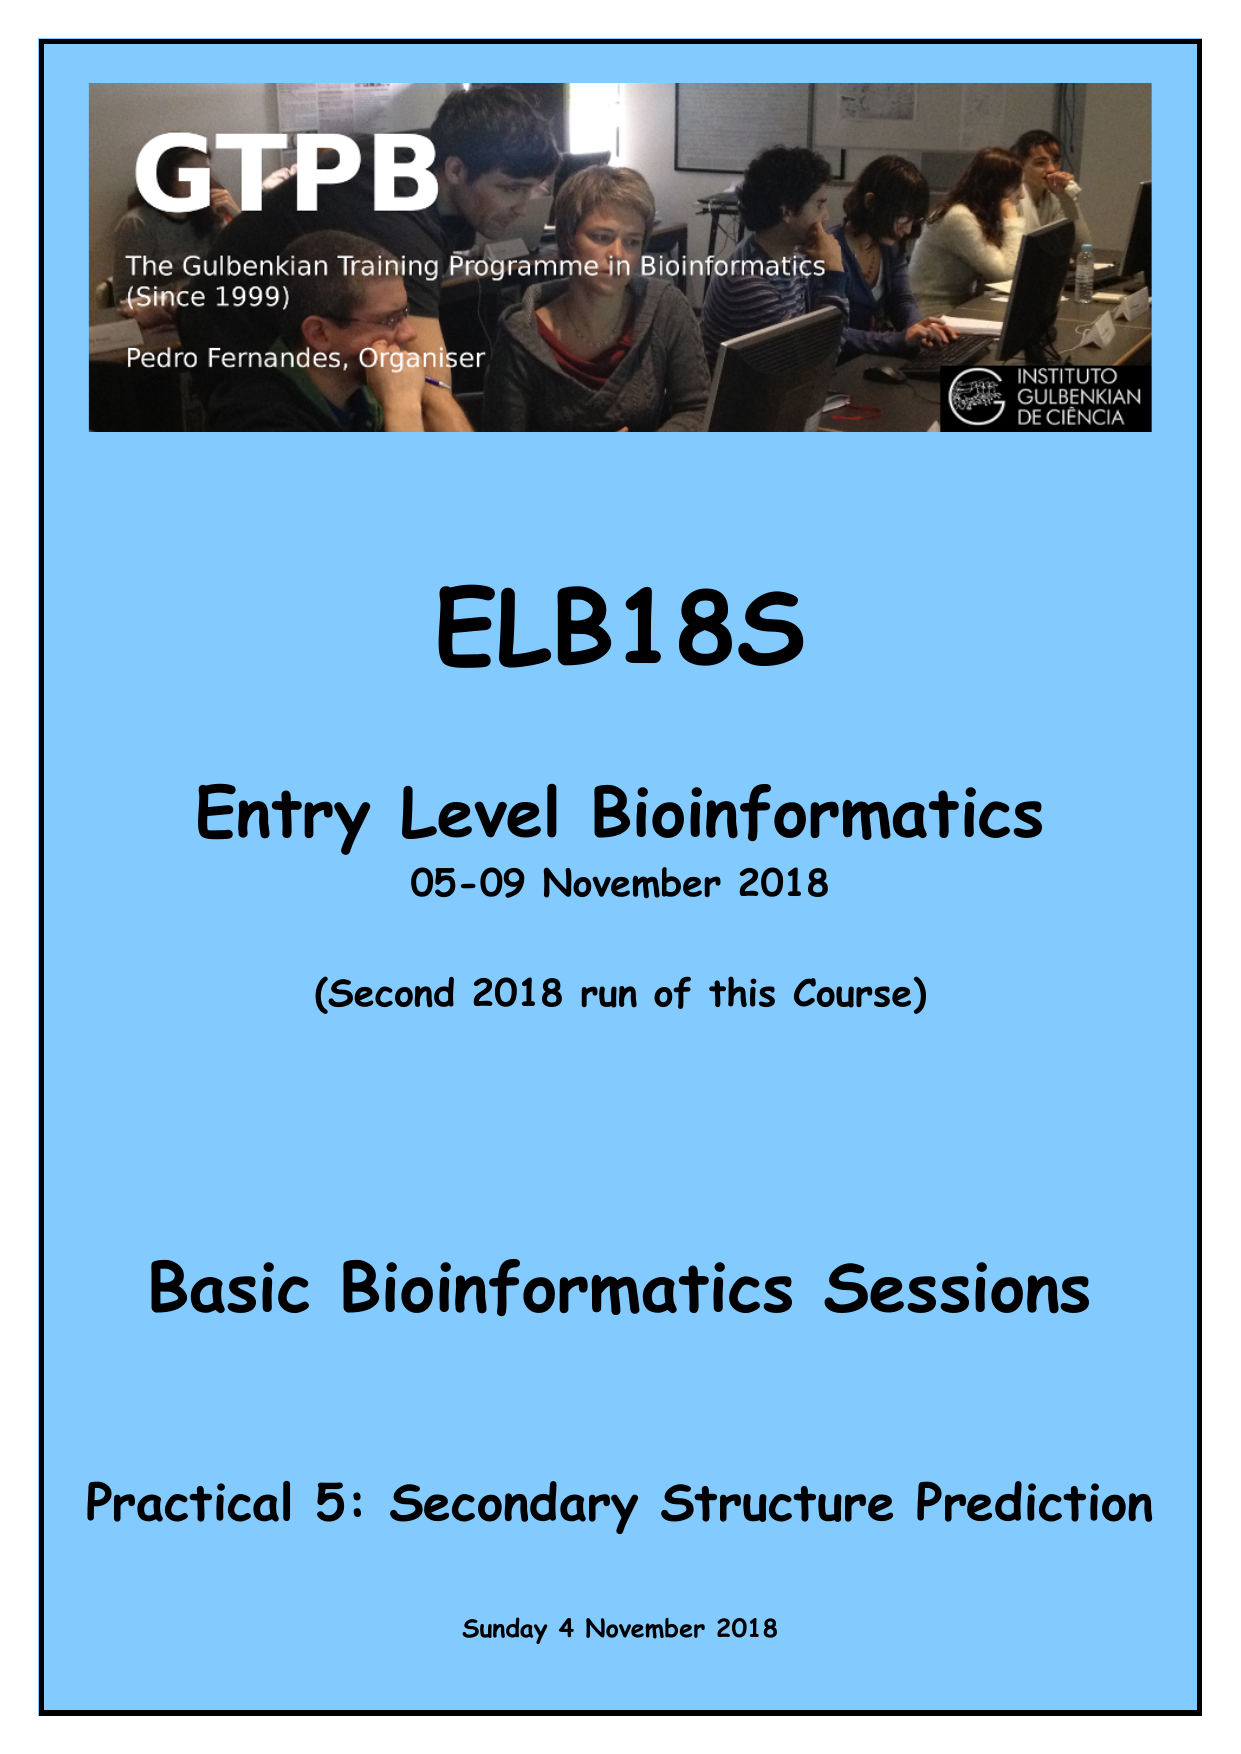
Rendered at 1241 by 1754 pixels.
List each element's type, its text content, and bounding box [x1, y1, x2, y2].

text ELB18S [44, 554, 1197, 693]
text (Second 2018 run of this Course) [44, 965, 1197, 1018]
text 05-09 November 2018 [44, 855, 1197, 908]
text Basic Bioinformatics Sessions [44, 1238, 1197, 1331]
text Entry Level Bioinformatics [44, 693, 1197, 855]
text Sunday 4 November 2018 [44, 1610, 1197, 1645]
text Practical 5: Secondary Structure Prediction [44, 1465, 1197, 1534]
picture [88, 83, 1152, 432]
